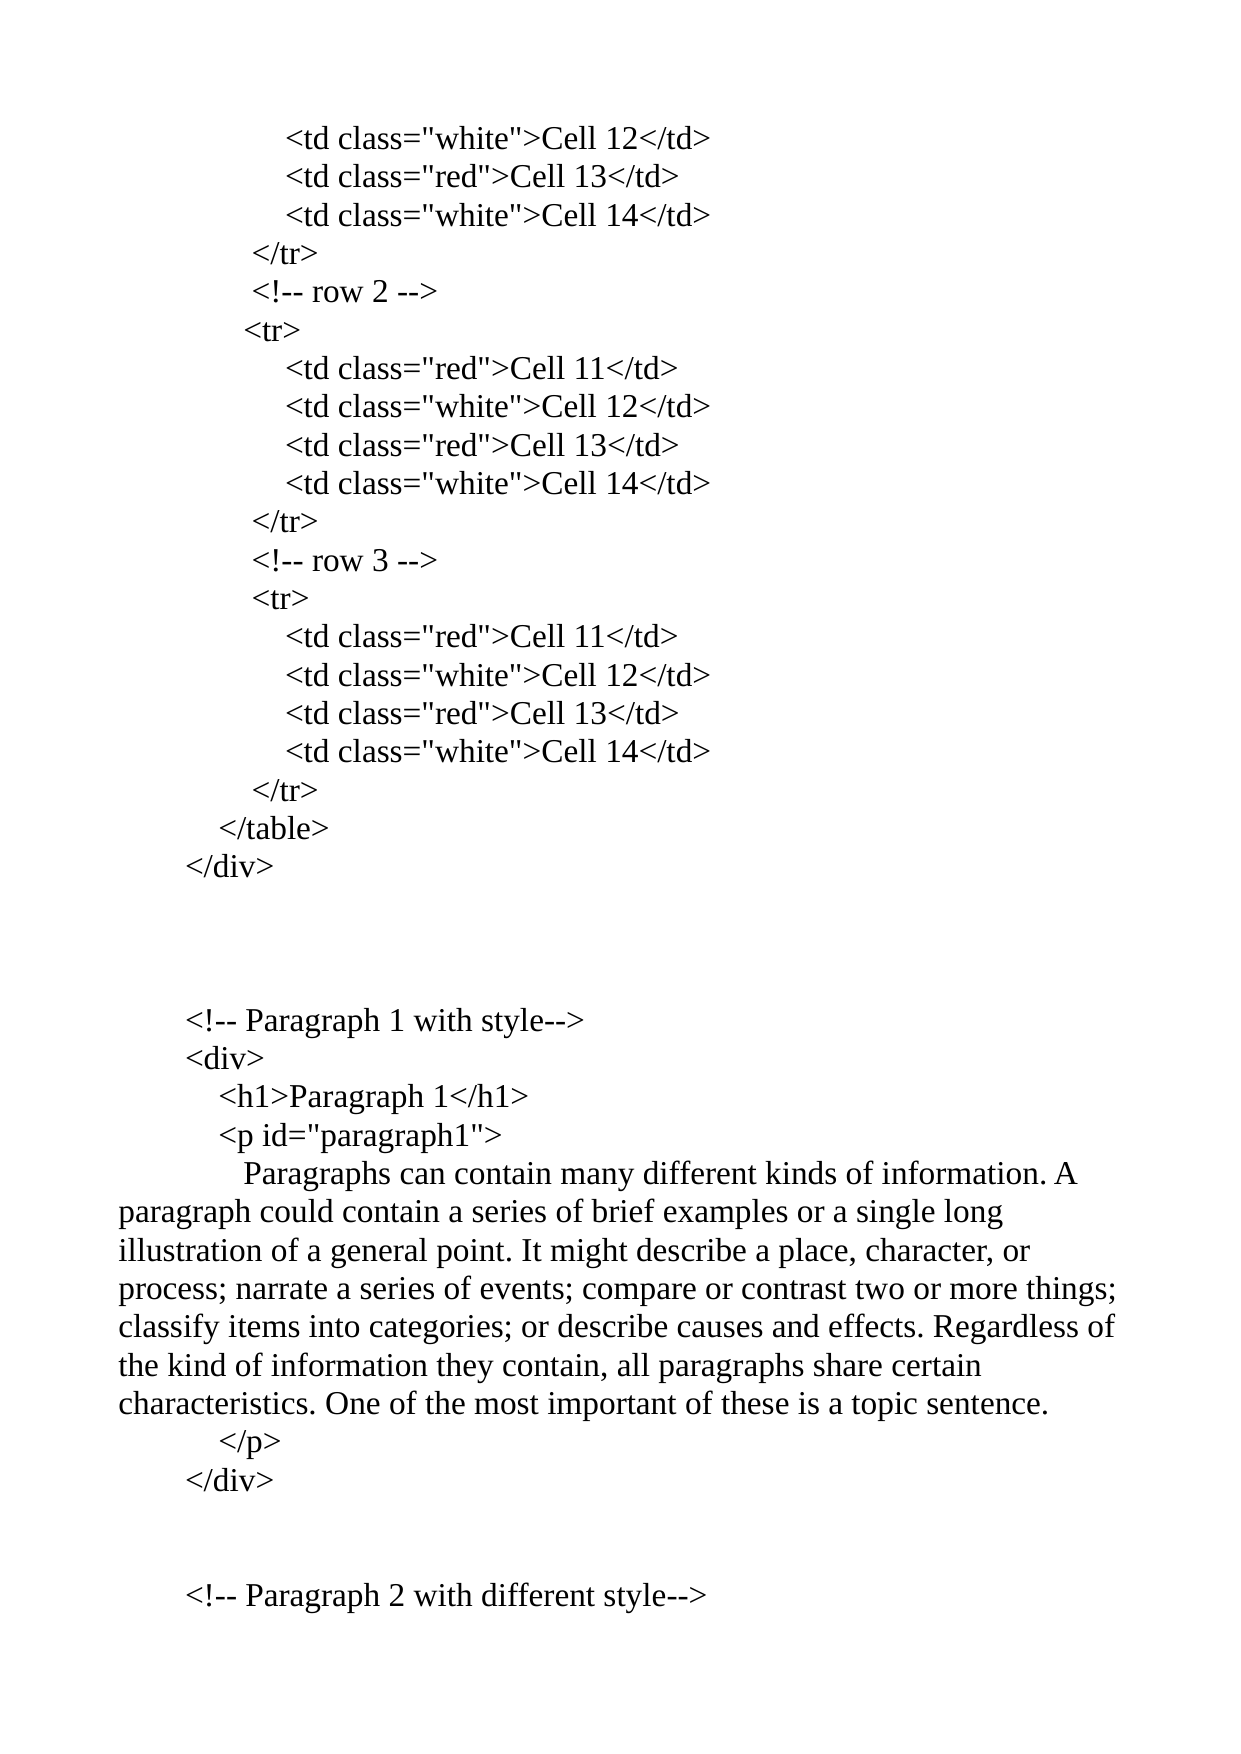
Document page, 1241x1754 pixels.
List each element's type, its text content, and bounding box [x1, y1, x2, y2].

text <!-- row 2 --> [118, 271, 1122, 310]
text <td class="white">Cell 14</td> [118, 731, 1122, 770]
text <h1>Paragraph 1</h1> [118, 1076, 1122, 1115]
text <td class="white">Cell 12</td> [118, 118, 1122, 156]
text </table> [118, 808, 1122, 846]
text <td class="red">Cell 13</td> [118, 693, 1122, 731]
text <p id="paragraph1"> [118, 1115, 1122, 1153]
text Paragraphs can contain many different kinds of information. A paragraph could contain a series of brief examples or a single long illustration of a general point. It might describe a place, character, or process; narrate a series of events; compare or contrast two or more things; classify items into categories; or describe causes and effects. Regardless of the kind of information they contain, all paragraphs share certain characteristics. One of the most important of these is a topic sentence. [118, 1153, 1122, 1421]
text <tr> [118, 578, 1122, 616]
text <tr> [118, 310, 1122, 348]
text </tr> [118, 501, 1122, 540]
text <td class="red">Cell 13</td> [118, 156, 1122, 195]
text <td class="white">Cell 12</td> [118, 655, 1122, 693]
text <td class="white">Cell 14</td> [118, 463, 1122, 501]
text </tr> [118, 233, 1122, 271]
text <td class="white">Cell 14</td> [118, 195, 1122, 233]
text </tr> [118, 770, 1122, 808]
text </p> [118, 1421, 1122, 1460]
text <!-- Paragraph 2 with different style--> [118, 1575, 1122, 1613]
text <td class="red">Cell 11</td> [118, 616, 1122, 655]
text <!-- row 3 --> [118, 540, 1122, 578]
text <td class="red">Cell 13</td> [118, 425, 1122, 463]
text <td class="red">Cell 11</td> [118, 348, 1122, 386]
text <td class="white">Cell 12</td> [118, 386, 1122, 425]
text </div> [118, 846, 1122, 885]
text </div> [118, 1460, 1122, 1498]
text <div> [118, 1038, 1122, 1076]
text <!-- Paragraph 1 with style--> [118, 1000, 1122, 1038]
